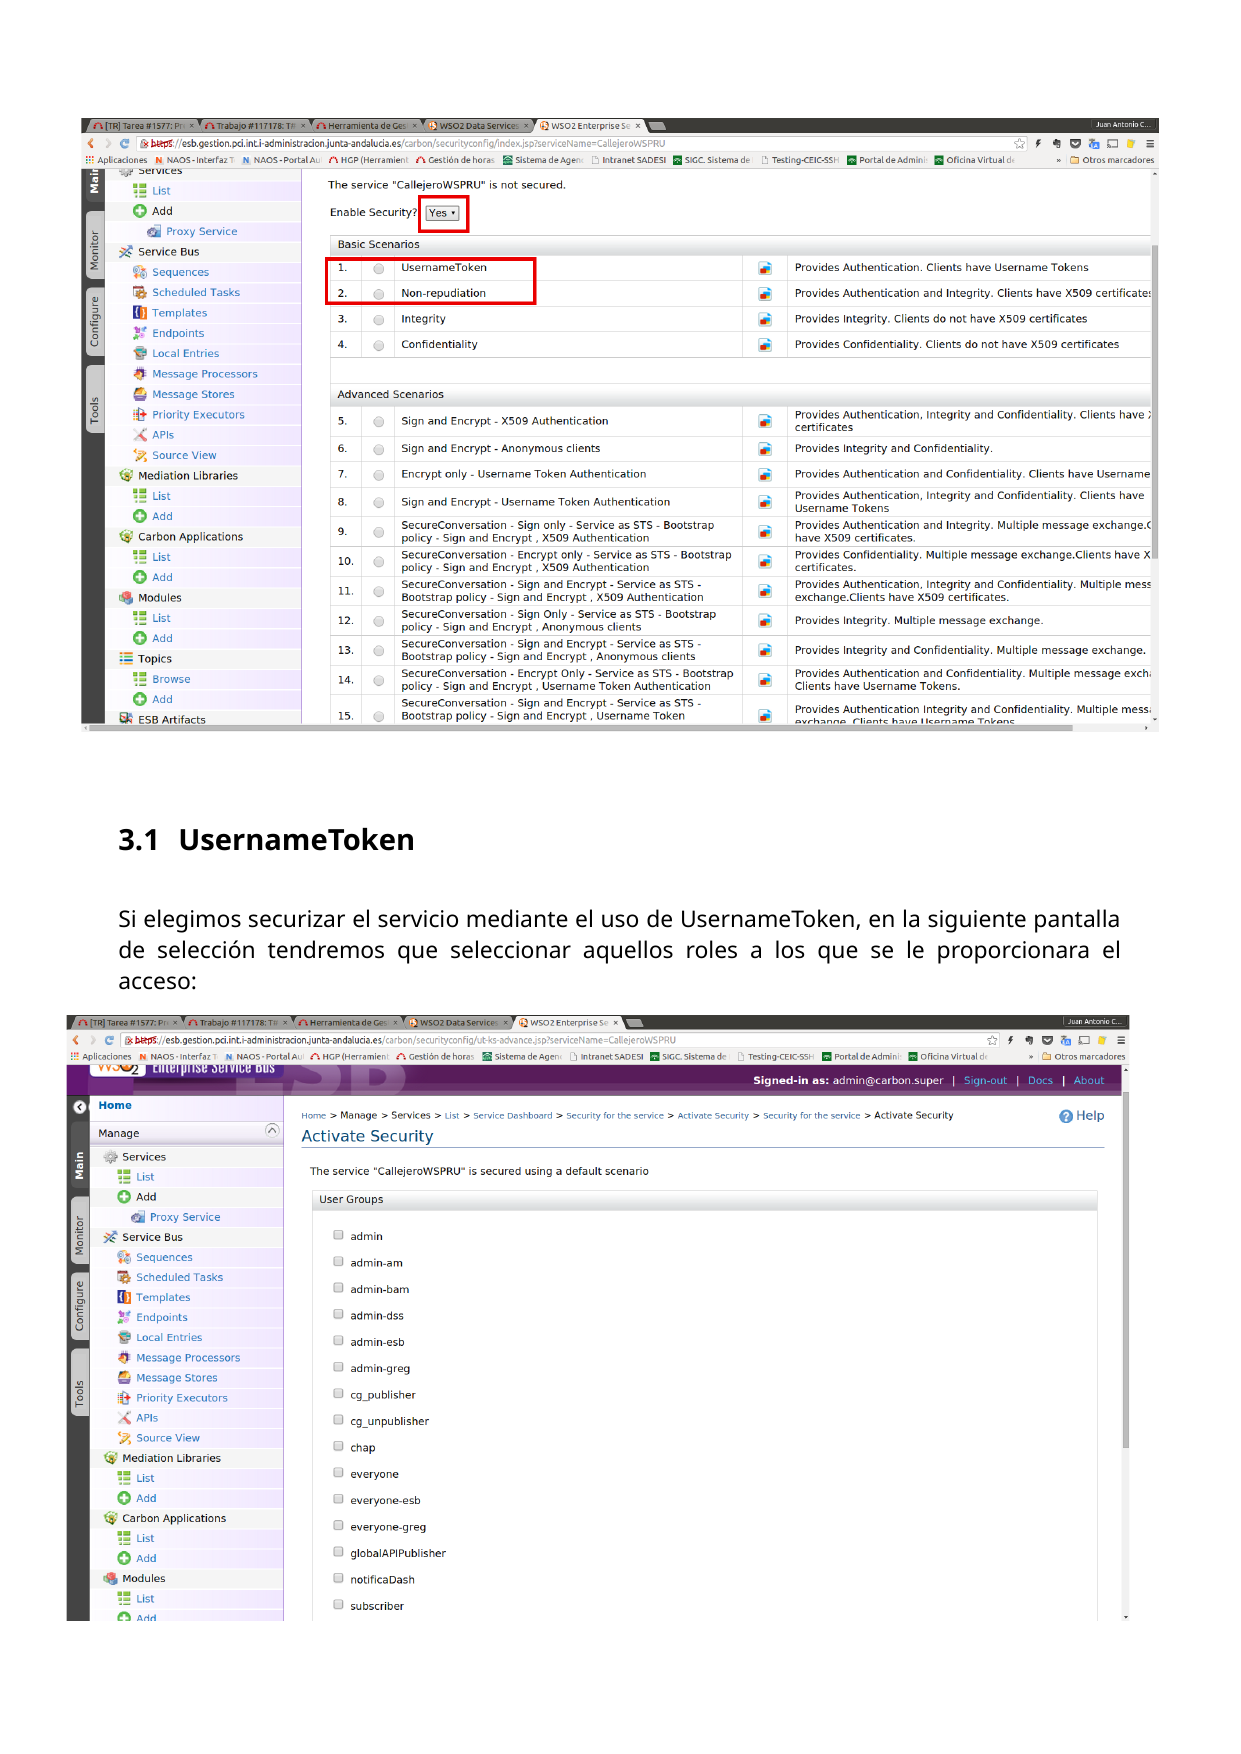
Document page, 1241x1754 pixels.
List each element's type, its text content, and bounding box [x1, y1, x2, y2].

picture [81, 118, 1159, 732]
text Si elegimos securizar el servicio mediante el uso de UsernameToken, en la siguiente pantalla de selección tendremos que seleccionar aquellos roles a los que se le proporcionara el acceso: [118, 902, 1122, 996]
picture [66, 1015, 1130, 1621]
subtitle UsernameToken [118, 819, 1122, 859]
